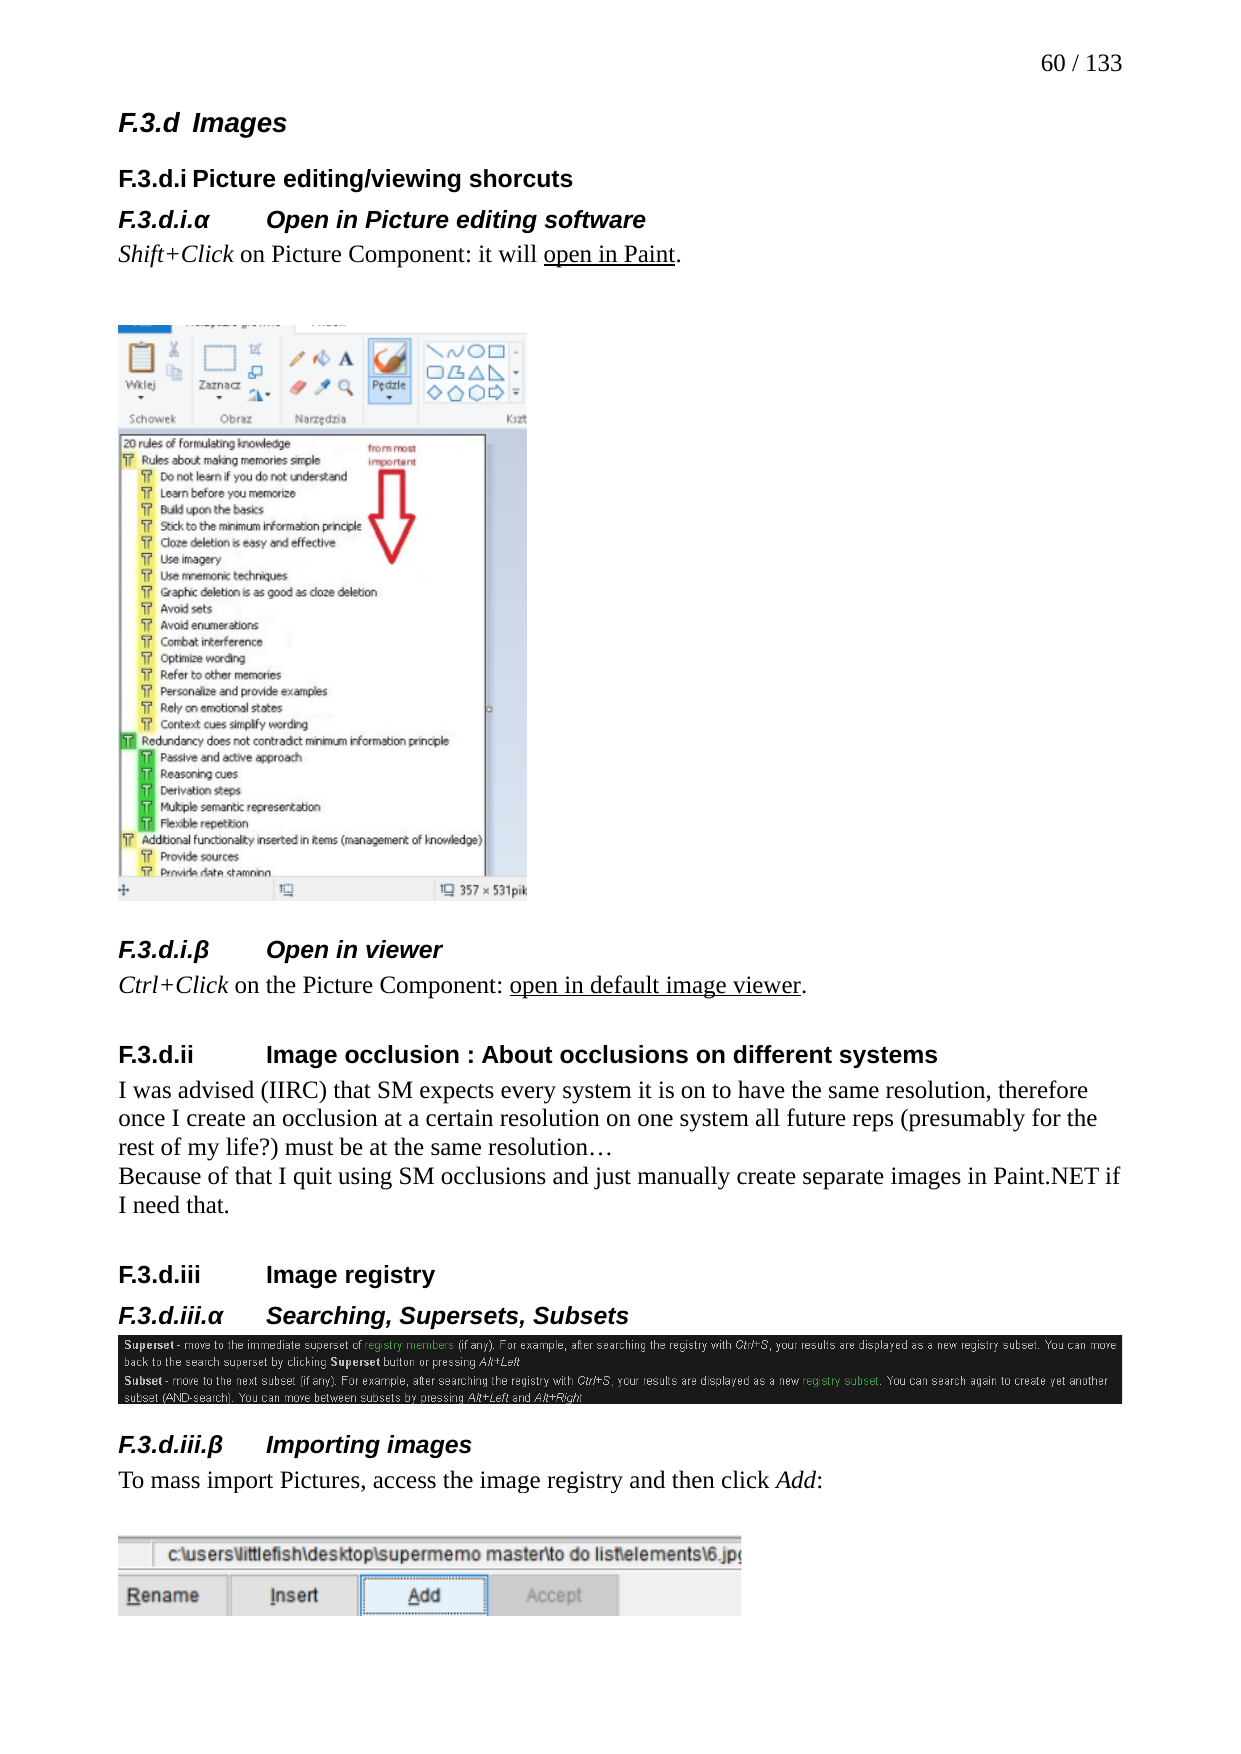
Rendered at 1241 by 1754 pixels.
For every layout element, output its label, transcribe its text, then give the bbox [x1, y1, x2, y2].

subtitle Image registry [118, 1260, 1122, 1288]
text Ctrl+Click on the Picture Component: open in default image viewer. [118, 970, 1122, 999]
picture [118, 325, 527, 901]
text I was advised (IIRC) that SM expects every system it is on to have the same resolution, therefore once I create an occlusion at a certain resolution on one system all future reps (presumably for the rest of my life?) must be at the same resolution… [118, 1075, 1122, 1161]
picture [118, 1493, 742, 1616]
subtitle Picture editing/viewing shorcuts [118, 164, 1122, 192]
picture [118, 1335, 1123, 1404]
text Because of that I quit using SM occlusions and just manually create separate images in Paint.NET if I need that. [118, 1161, 1122, 1218]
subtitle Open in viewer [118, 935, 1122, 964]
subtitle Image occlusion : About occlusions on different systems [118, 1040, 1122, 1068]
subtitle Images [118, 107, 1122, 139]
text To mass import Pictures, access the image registry and then click Add: [118, 1465, 1122, 1494]
subtitle Searching, Supersets, Subsets [118, 1301, 1122, 1329]
subtitle Importing images [118, 1430, 1122, 1459]
subtitle Open in Picture editing software [118, 205, 1122, 233]
text Shift+Click on Picture Component: it will open in Paint. [118, 239, 1122, 268]
